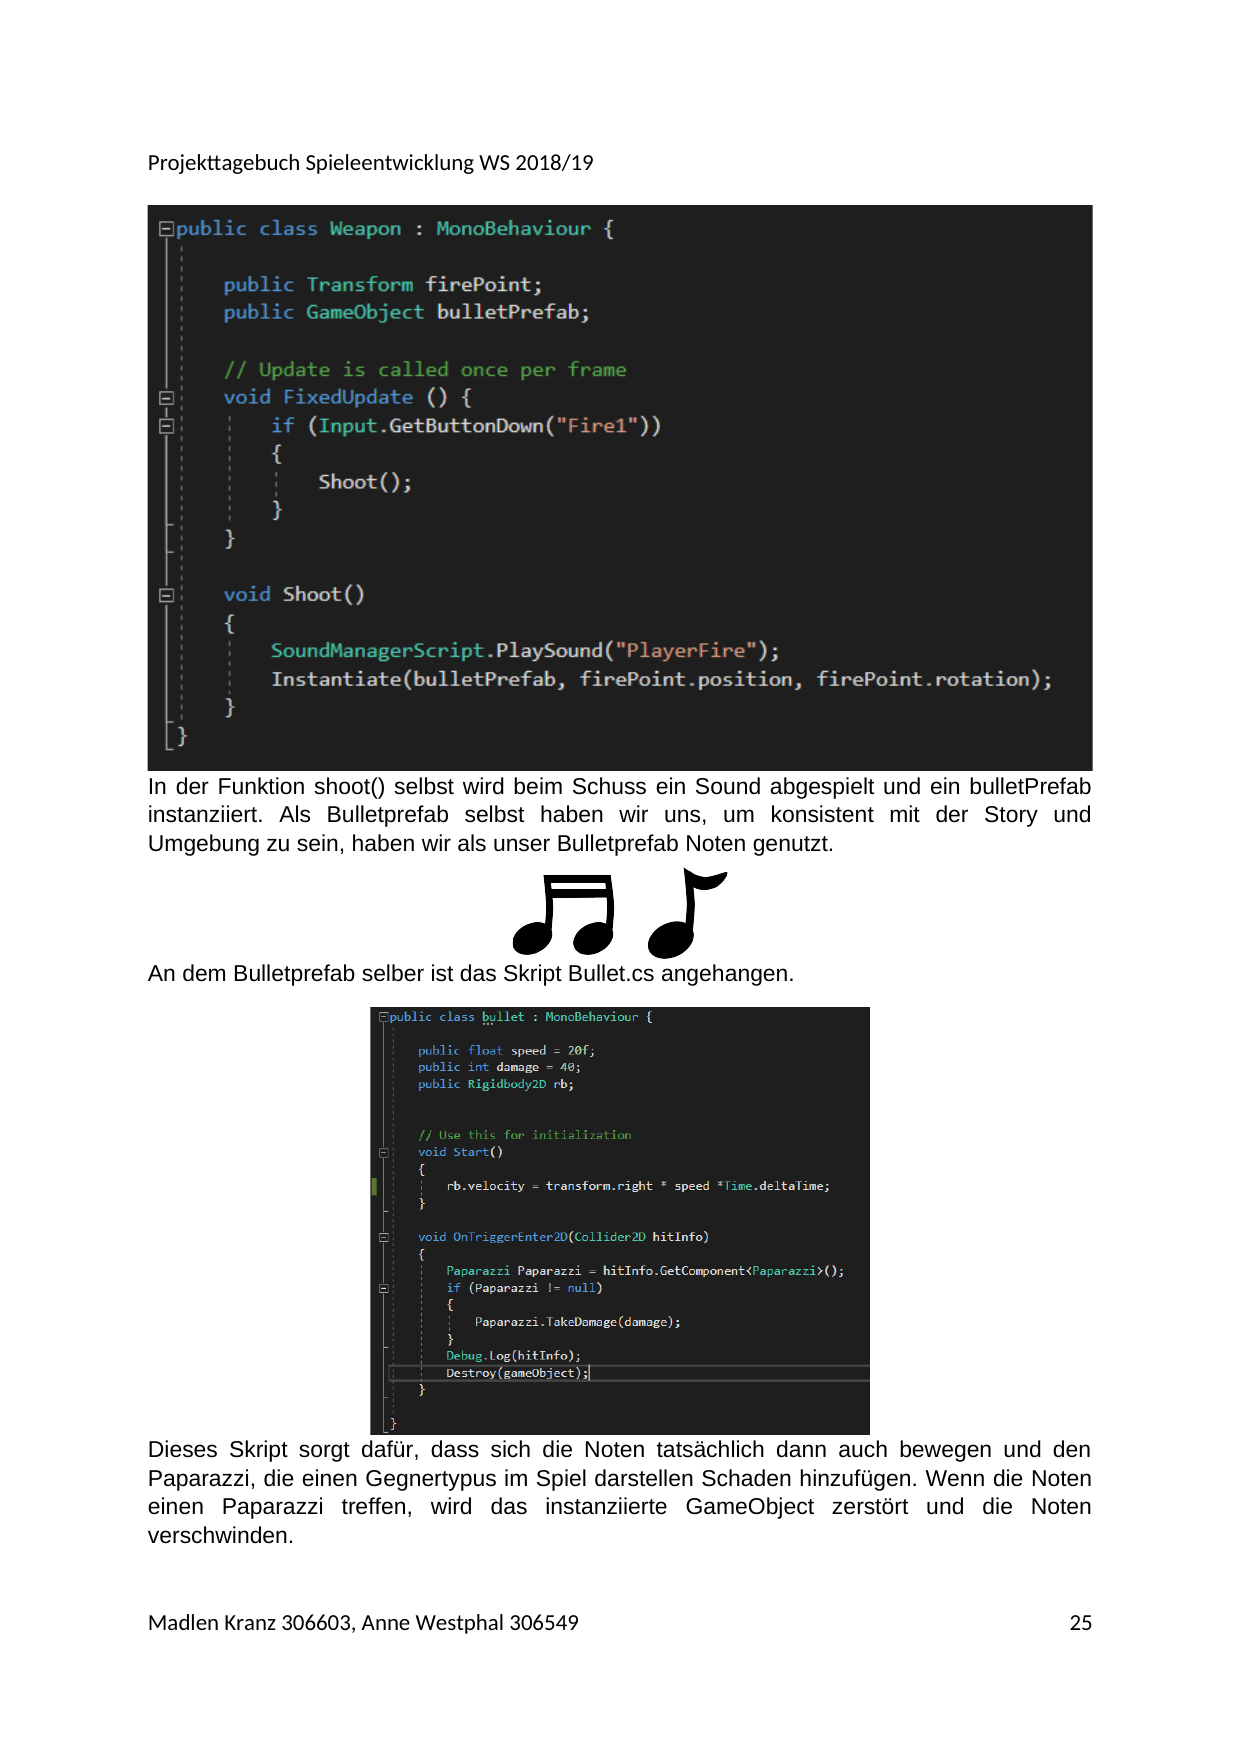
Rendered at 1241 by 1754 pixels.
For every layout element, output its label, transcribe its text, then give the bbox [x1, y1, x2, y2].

picture [512, 867, 728, 959]
picture [147, 205, 1093, 771]
text In der Funktion shoot() selbst wird beim Schuss ein Sound abgespielt und ein bulletPrefab instanziiert. Als Bulletprefab selbst haben wir uns, um konsistent mit der Story und Umgebung zu sein, haben wir als unser Bulletprefab Noten genutzt. [148, 771, 1093, 856]
text An dem Bulletprefab selber ist das Skript Bullet.cs angehangen. [148, 871, 1093, 987]
picture [370, 1007, 870, 1435]
text Dieses Skript sorgt dafür, dass sich die Noten tatsächlich dann auch bewegen und den Paparazzi, die einen Gegnertypus im Spiel darstellen Schaden hinzufügen. Wenn die Noten einen Paparazzi treffen, wird das instanziierte GameObject zerstört und die Noten verschwinden. [148, 1001, 1093, 1548]
